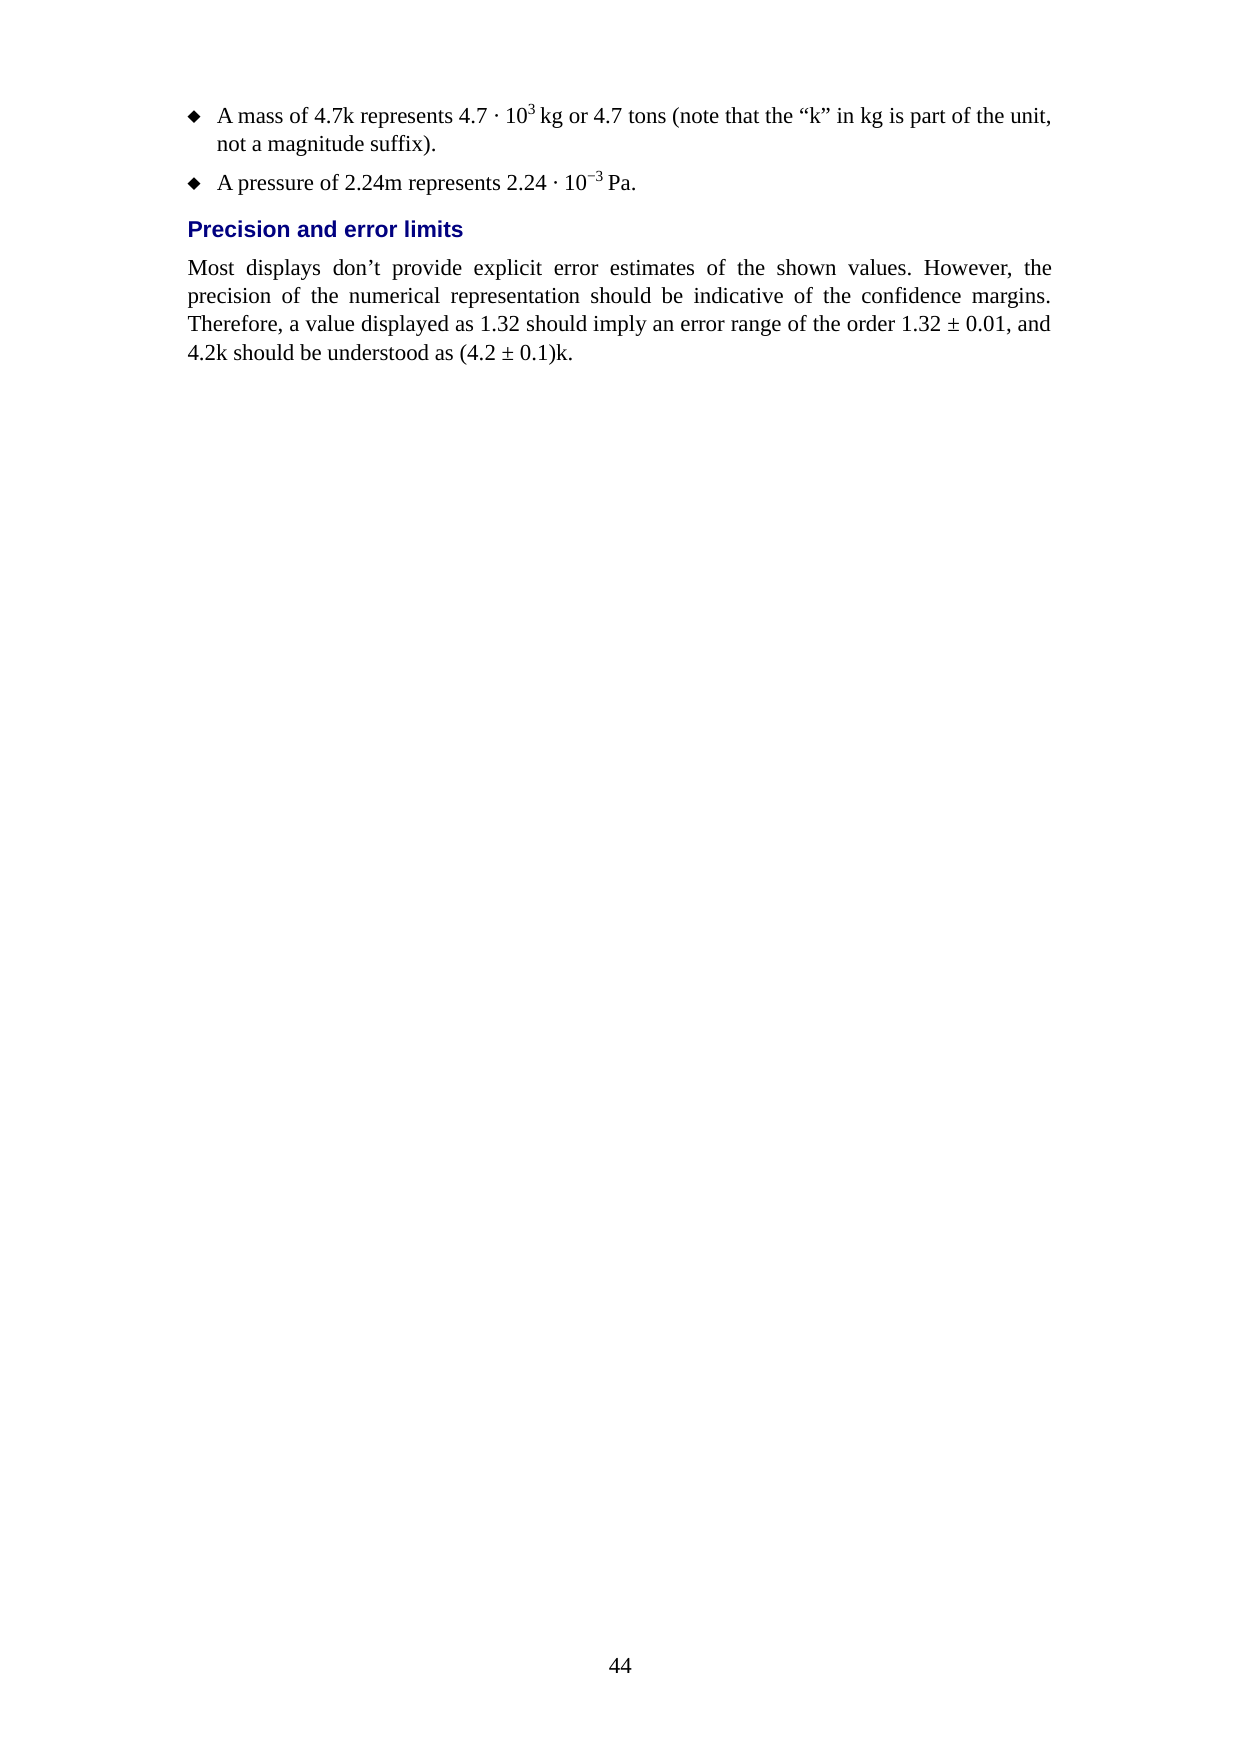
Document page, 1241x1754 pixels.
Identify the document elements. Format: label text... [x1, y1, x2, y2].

text Most displays don’t provide explicit error estimates of the shown values. However, the precision of the numerical representation should be indicative of the confidence margins. Therefore, a value displayed as 1.32 should imply an error range of the order 1.32 ± 0.01, and 4.2k should be understood as (4.2 ± 0.1)k. [187, 252, 1053, 366]
subtitle Precision and error limits [187, 216, 1053, 242]
list A pressure of 2.24m represents 2.24 · 10−3 Pa. [187, 168, 1053, 196]
list A mass of 4.7k represents 4.7 · 103 kg or 4.7 tons (note that the “k” in kg is part of the unit, not a magnitude suffix). [187, 100, 1053, 157]
